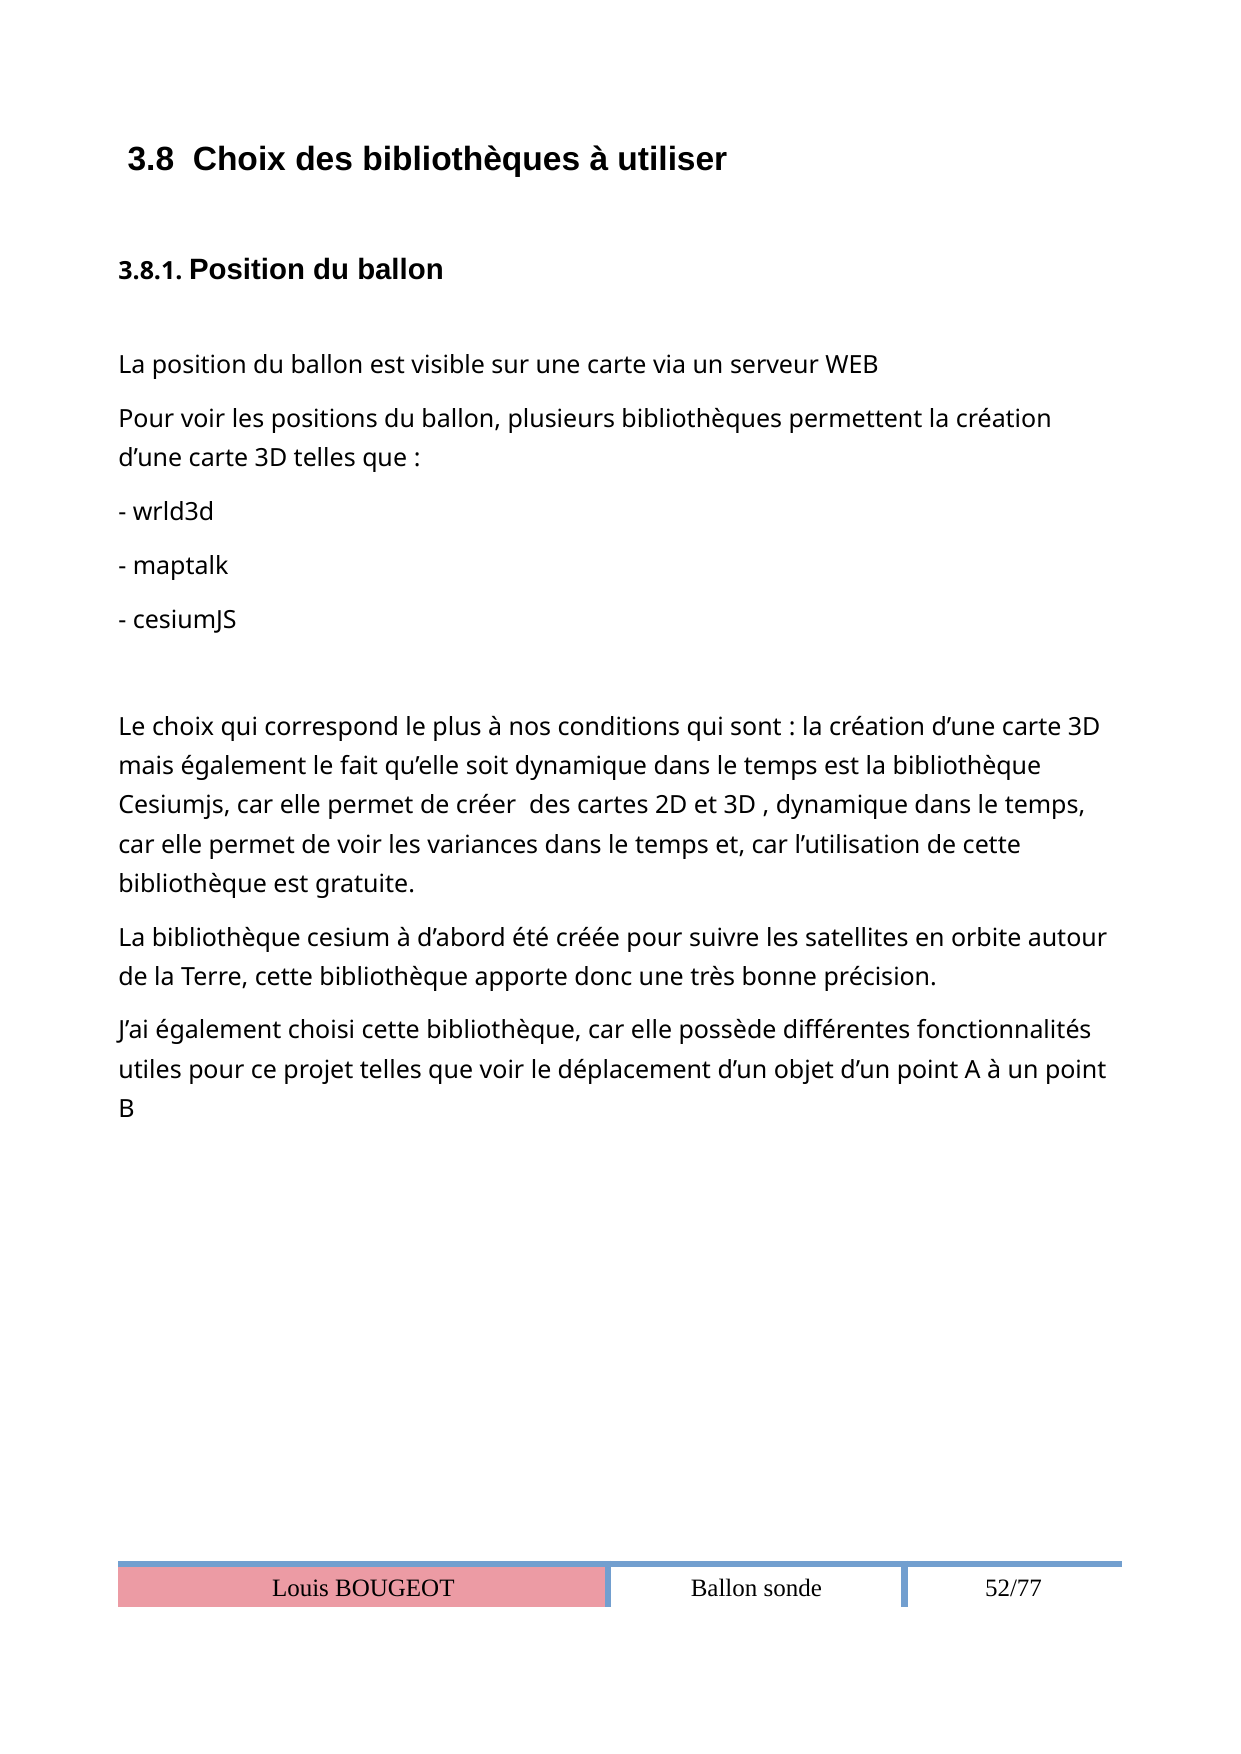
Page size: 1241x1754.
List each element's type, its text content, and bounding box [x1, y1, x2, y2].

text Pour voir les positions du ballon, plusieurs bibliothèques permettent la création d’une carte 3D telles que : [118, 401, 1122, 474]
text - wrld3d [118, 494, 1122, 528]
text Le choix qui correspond le plus à nos conditions qui sont : la création d’une carte 3D mais également le fait qu’elle soit dynamique dans le temps est la bibliothèque Cesiumjs, car elle permet de créer des cartes 2D et 3D , dynamique dans le temps, car elle permet de voir les variances dans le temps et, car l’utilisation de cette bibliothèque est gratuite. [118, 709, 1122, 899]
subtitle Position du ballon [118, 252, 1122, 287]
text La bibliothèque cesium à d’abord été créée pour suivre les satellites en orbite autour de la Terre, cette bibliothèque apporte donc une très bonne précision. [118, 919, 1122, 992]
text - cesiumJS [118, 601, 1122, 635]
subtitle Choix des bibliothèques à utiliser [118, 139, 1122, 178]
text J’ai également choisi cette bibliothèque, car elle possède différentes fonctionnalités utiles pour ce projet telles que voir le déplacement d’un objet d’un point A à un point B [118, 1012, 1122, 1124]
text La position du ballon est visible sur une carte via un serveur WEB [118, 347, 1122, 381]
text - maptalk [118, 548, 1122, 582]
